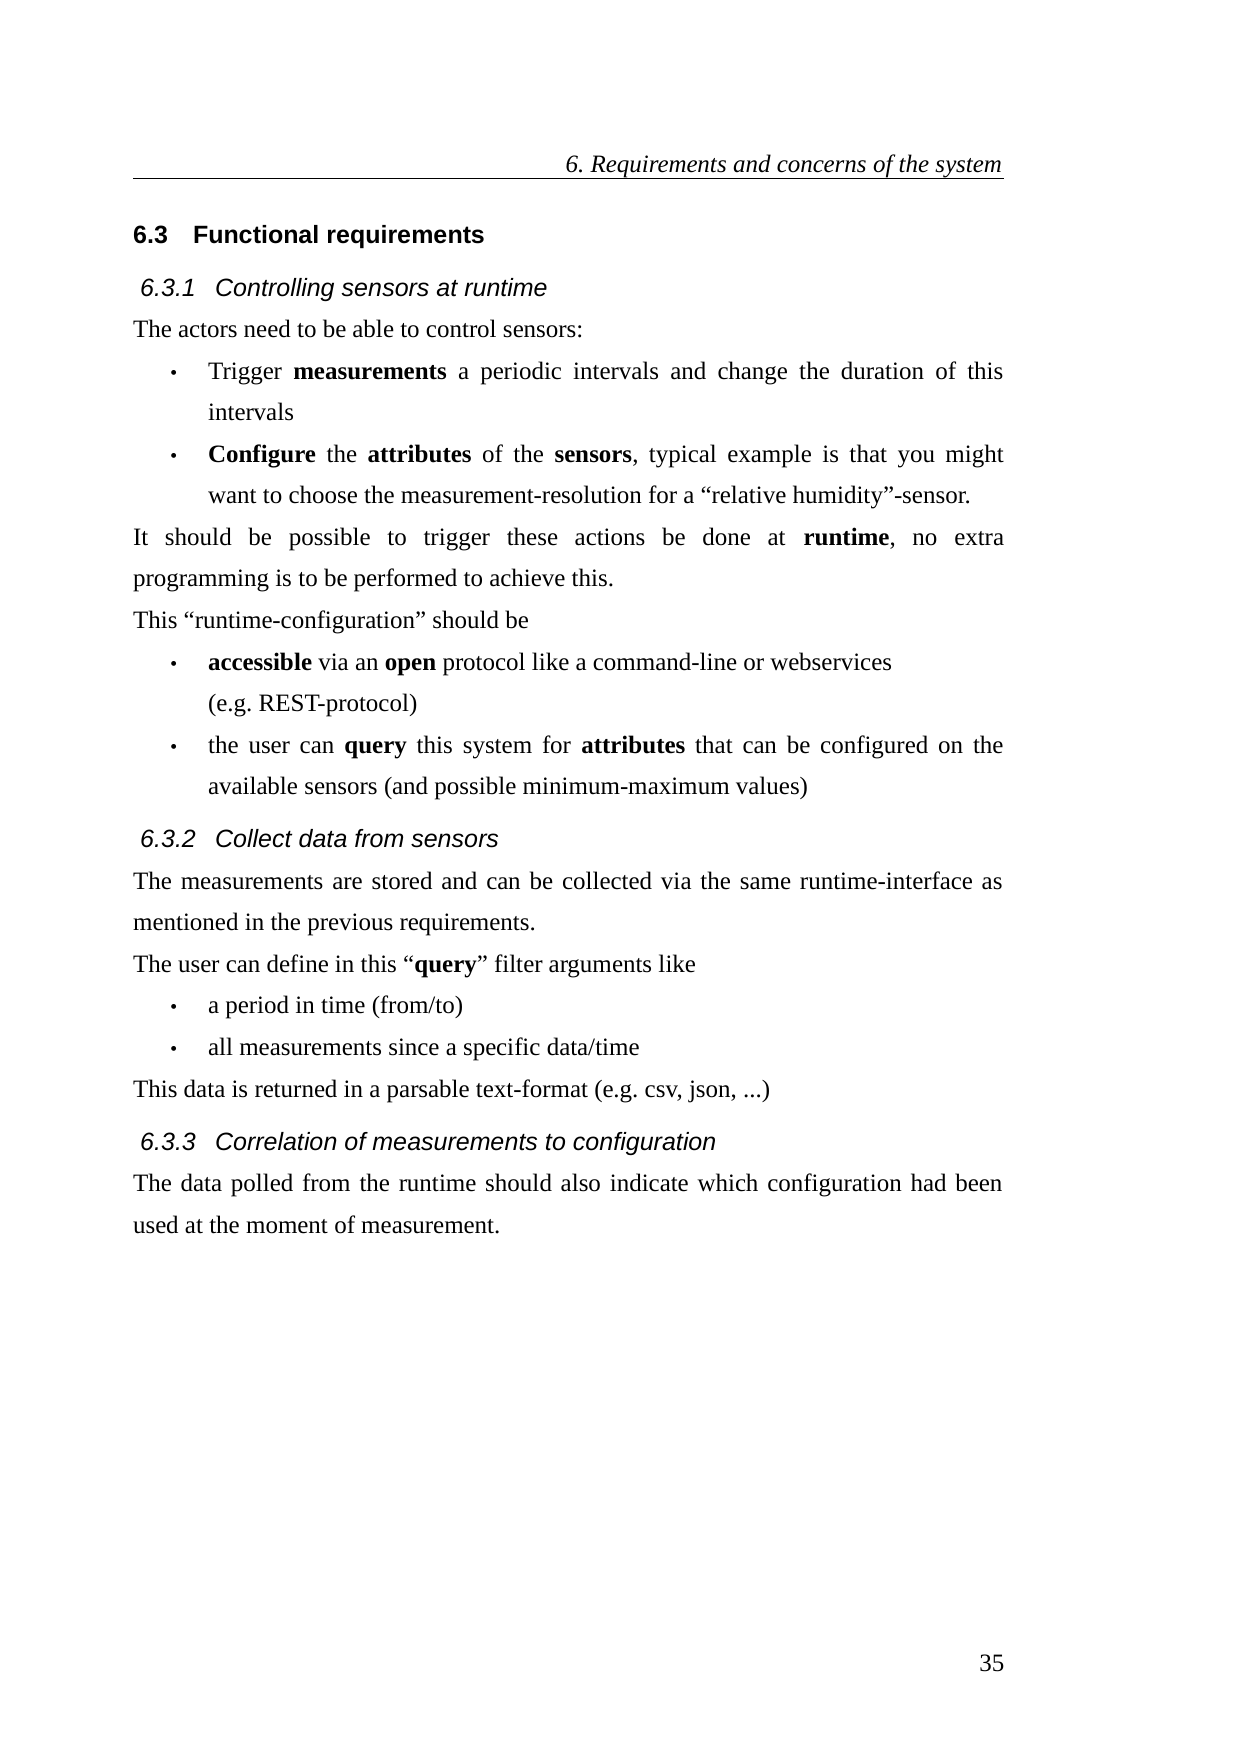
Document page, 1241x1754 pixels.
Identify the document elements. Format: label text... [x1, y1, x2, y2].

list Configure the attributes of the sensors, typical example is that you might want to choose the measurement-resolution for a “relative humidity”-sensor. [170, 440, 1004, 509]
text The data polled from the runtime should also indicate which configuration had been used at the moment of measurement. [133, 1169, 1004, 1239]
list This data is returned in a parsable text-format (e.g. csv, json, ...) [133, 1075, 1004, 1102]
text This “runtime-configuration” should be [133, 606, 1004, 634]
subtitle Controlling sensors at runtime [140, 273, 1004, 301]
subtitle Correlation of measurements to configuration [140, 1127, 1004, 1156]
text The actors need to be able to control sensors: [133, 315, 1004, 343]
text The measurements are stored and can be collected via the same runtime-interface as mentioned in the previous requirements. [133, 867, 1004, 936]
list accessible via an open protocol like a command-line or webservices (e.g. REST-protocol) [170, 648, 1004, 717]
subtitle Functional requirements [133, 220, 1004, 248]
list the user can query this system for attributes that can be configured on the available sensors (and possible minimum-maximum values) [170, 731, 1004, 800]
list a period in time (from/to) [170, 992, 1004, 1019]
text The user can define in this “query” filter arguments like [133, 950, 1004, 978]
text It should be possible to trigger these actions be done at runtime, no extra programming is to be performed to achieve this. [133, 523, 1004, 592]
subtitle Collect data from sensors [140, 825, 1004, 853]
list Trigger measurements a periodic intervals and change the duration of this intervals [170, 357, 1004, 426]
list all measurements since a specific data/time [170, 1033, 1004, 1061]
